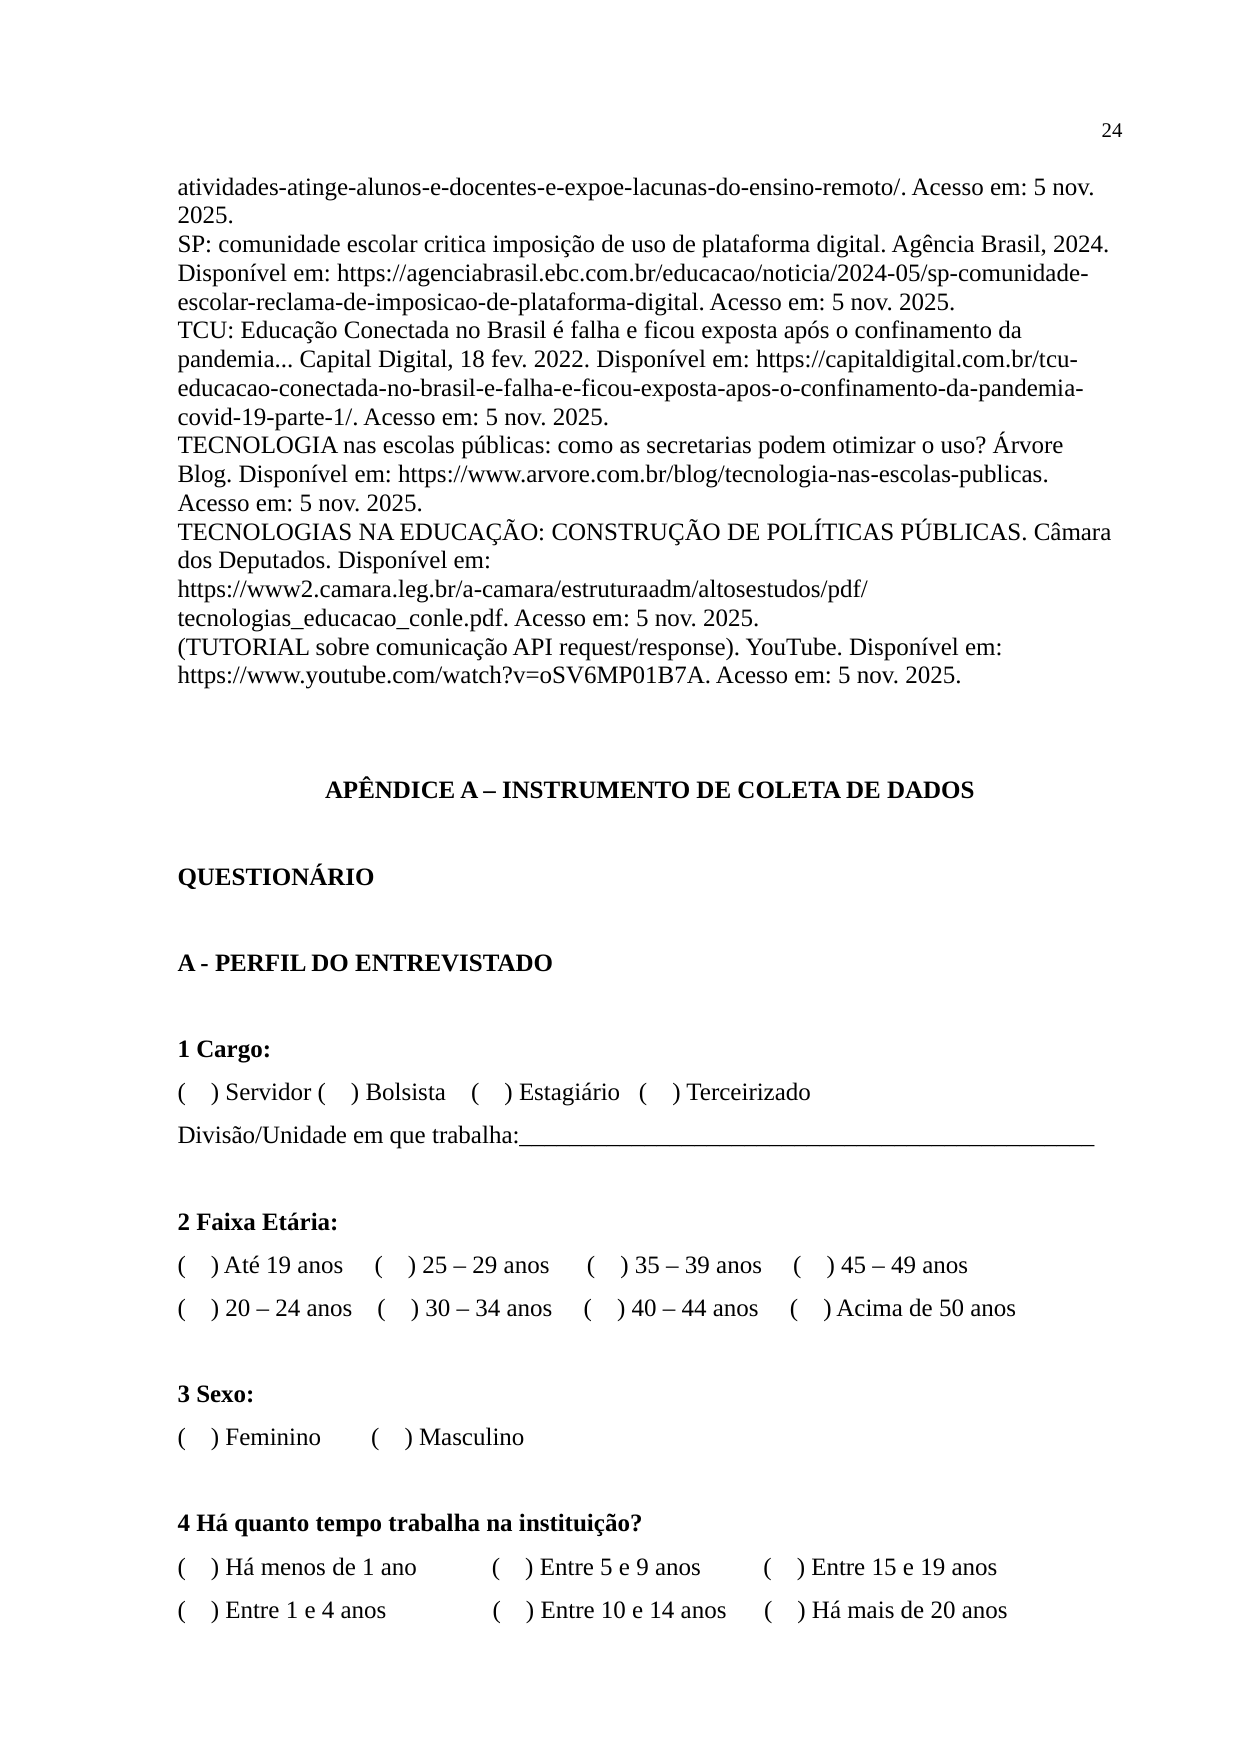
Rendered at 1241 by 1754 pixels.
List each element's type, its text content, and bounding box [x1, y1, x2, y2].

text ( ) Entre 1 e 4 anos ( ) Entre 10 e 14 anos ( ) Há mais de 20 anos [177, 1595, 1122, 1623]
text (TUTORIAL sobre comunicação API request/response). YouTube. Disponível em: https://www.youtube.com/watch?v=oSV6MP01B7A. Acesso em: 5 nov. 2025. [177, 632, 1122, 689]
text 3 Sexo: [177, 1379, 1122, 1408]
text SP: comunidade escolar critica imposição de uso de plataforma digital. Agência Brasil, 2024. Disponível em: https://agenciabrasil.ebc.com.br/educacao/noticia/2024-05/sp-comunidade-escolar-reclama-de-imposicao-de-plataforma-digital. Acesso em: 5 nov. 2025. [177, 229, 1122, 315]
text TECNOLOGIAS NA EDUCAÇÃO: CONSTRUÇÃO DE POLÍTICAS PÚBLICAS. Câmara dos Deputados. Disponível em: https://www2.camara.leg.br/a-camara/estruturaadm/altosestudos/pdf/tecnologias_educacao_conle.pdf. Acesso em: 5 nov. 2025. [177, 517, 1122, 632]
text A - PERFIL DO ENTREVISTADO [177, 948, 1122, 977]
text ( ) Até 19 anos ( ) 25 – 29 anos ( ) 35 – 39 anos ( ) 45 – 49 anos [177, 1250, 1122, 1278]
text ( ) Servidor ( ) Bolsista ( ) Estagiário ( ) Terceirizado [177, 1077, 1122, 1106]
text 2 Faixa Etária: [177, 1207, 1122, 1235]
text APÊNDICE A – INSTRUMENTO DE COLETA DE DADOS [177, 775, 1122, 804]
text QUESTIONÁRIO [177, 862, 1122, 890]
text 1 Cargo: [177, 1034, 1122, 1063]
text TCU: Educação Conectada no Brasil é falha e ficou exposta após o confinamento da pandemia... Capital Digital, 18 fev. 2022. Disponível em: https://capitaldigital.com.br/tcu-educacao-conectada-no-brasil-e-falha-e-ficou-exposta-apos-o-confinamento-da-pandemia-covid-19-parte-1/. Acesso em: 5 nov. 2025. [177, 315, 1122, 430]
text ( ) 20 – 24 anos ( ) 30 – 34 anos ( ) 40 – 44 anos ( ) Acima de 50 anos [177, 1293, 1122, 1322]
text ( ) Há menos de 1 ano ( ) Entre 5 e 9 anos ( ) Entre 15 e 19 anos [177, 1552, 1122, 1580]
text ( ) Feminino ( ) Masculino [177, 1422, 1122, 1451]
text 4 Há quanto tempo trabalha na instituição? [177, 1508, 1122, 1537]
text Divisão/Unidade em que trabalha:______________________________________________ [177, 1120, 1122, 1149]
text TECNOLOGIA nas escolas públicas: como as secretarias podem otimizar o uso? Árvore Blog. Disponível em: https://www.arvore.com.br/blog/tecnologia-nas-escolas-publicas. Acesso em: 5 nov. 2025. [177, 430, 1122, 517]
text atividades-atinge-alunos-e-docentes-e-expoe-lacunas-do-ensino-remoto/. Acesso em: 5 nov. 2025. [177, 172, 1122, 229]
